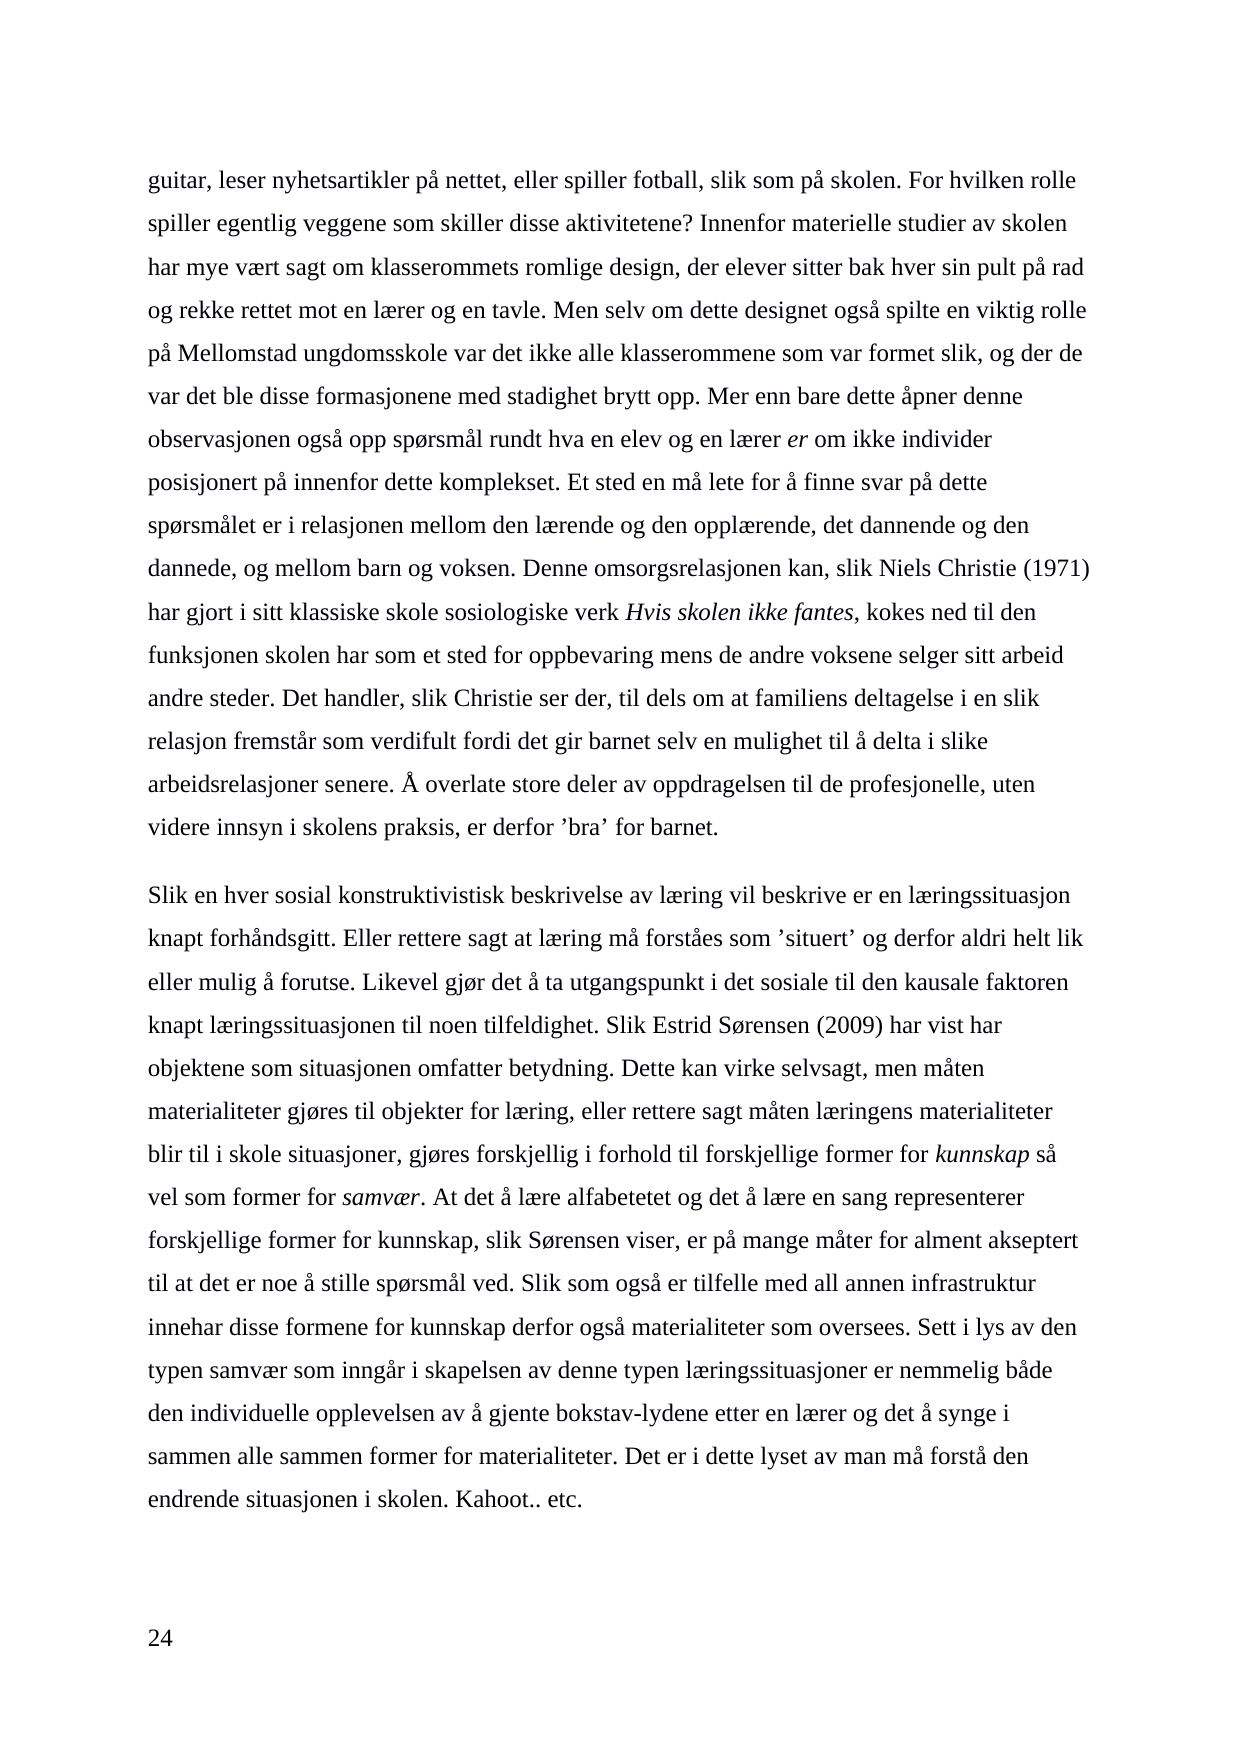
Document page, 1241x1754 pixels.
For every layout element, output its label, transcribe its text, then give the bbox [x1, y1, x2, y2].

text guitar, leser nyhetsartikler på nettet, eller spiller fotball, slik som på skolen. For hvilken rolle spiller egentlig veggene som skiller disse aktivitetene? Innenfor materielle studier av skolen har mye vært sagt om klasserommets romlige design, der elever sitter bak hver sin pult på rad og rekke rettet mot en lærer og en tavle. Men selv om dette designet også spilte en viktig rolle på Mellomstad ungdomsskole var det ikke alle klasserommene som var formet slik, og der de var det ble disse formasjonene med stadighet brytt opp. Mer enn bare dette åpner denne observasjonen også opp spørsmål rundt hva en elev og en lærer er om ikke individer posisjonert på innenfor dette komplekset. Et sted en må lete for å finne svar på dette spørsmålet er i relasjonen mellom den lærende og den opplærende, det dannende og den dannede, og mellom barn og voksen. Denne omsorgsrelasjonen kan, slik Niels Christie (1971) har gjort i sitt klassiske skole sosiologiske verk Hvis skolen ikke fantes, kokes ned til den funksjonen skolen har som et sted for oppbevaring mens de andre voksene selger sitt arbeid andre steder. Det handler, slik Christie ser der, til dels om at familiens deltagelse i en slik relasjon fremstår som verdifult fordi det gir barnet selv en mulighet til å delta i slike arbeidsrelasjoner senere. Å overlate store deler av oppdragelsen til de profesjonelle, uten videre innsyn i skolens praksis, er derfor ’bra’ for barnet. [148, 165, 1092, 841]
text Slik en hver sosial konstruktivistisk beskrivelse av læring vil beskrive er en læringssituasjon knapt forhåndsgitt. Eller rettere sagt at læring må forståes som ’situert’ og derfor aldri helt lik eller mulig å forutse. Likevel gjør det å ta utgangspunkt i det sosiale til den kausale faktoren knapt læringssituasjonen til noen tilfeldighet. Slik Estrid Sørensen (2009) har vist har objektene som situasjonen omfatter betydning. Dette kan virke selvsagt, men måten materialiteter gjøres til objekter for læring, eller rettere sagt måten læringens materialiteter blir til i skole situasjoner, gjøres forskjellig i forhold til forskjellige former for kunnskap så vel som former for samvær. At det å lære alfabetetet og det å lære en sang representerer forskjellige former for kunnskap, slik Sørensen viser, er på mange måter for alment akseptert til at det er noe å stille spørsmål ved. Slik som også er tilfelle med all annen infrastruktur innehar disse formene for kunnskap derfor også materialiteter som oversees. Sett i lys av den typen samvær som inngår i skapelsen av denne typen læringssituasjoner er nemmelig både den individuelle opplevelsen av å gjente bokstav-lydene etter en lærer og det å synge i sammen alle sammen former for materialiteter. Det er i dette lyset av man må forstå den endrende situasjonen i skolen. Kahoot.. etc. [148, 880, 1092, 1513]
